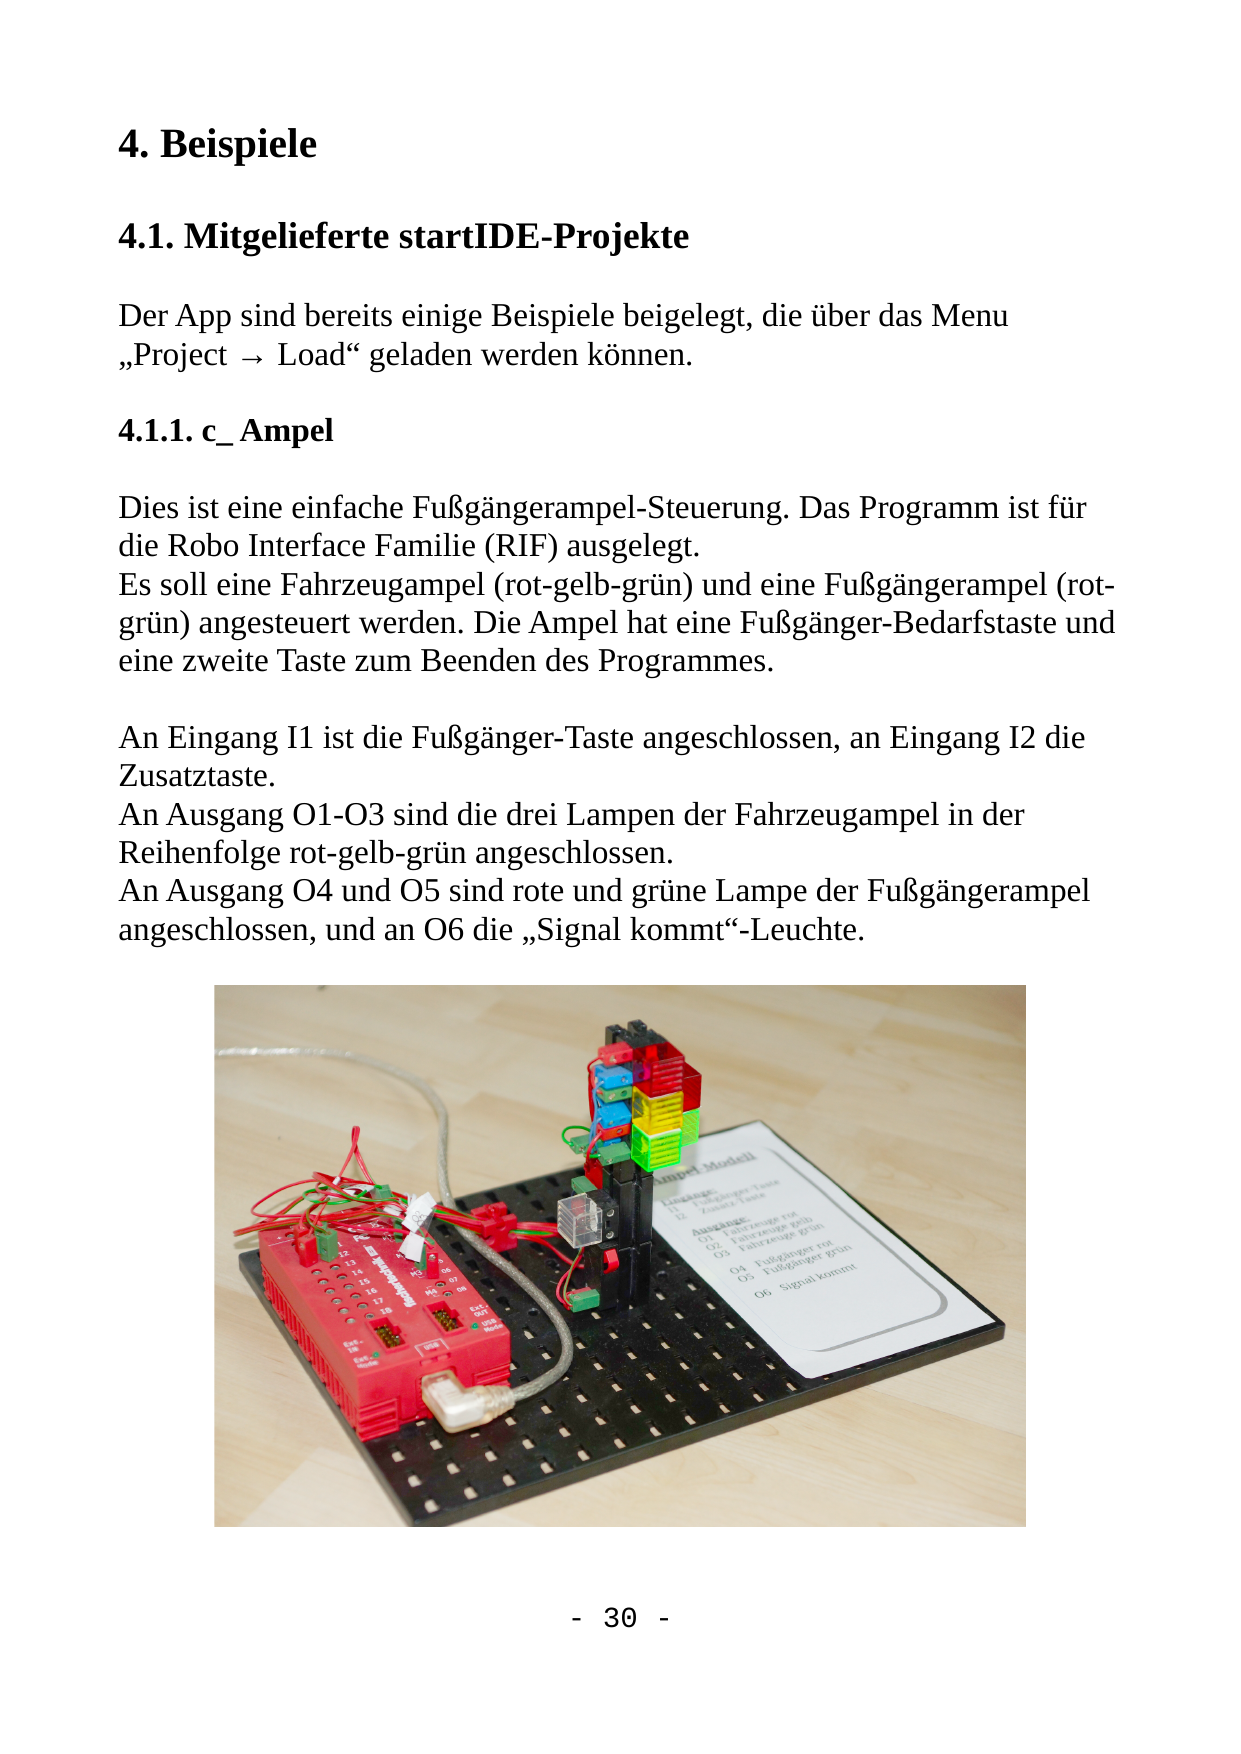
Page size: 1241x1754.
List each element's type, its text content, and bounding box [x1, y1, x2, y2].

text 4. Beispiele [118, 118, 1122, 166]
picture [214, 985, 1026, 1527]
text Der App sind bereits einige Beispiele beigelegt, die über das Menu „Project → Load“ geladen werden können. [118, 295, 1122, 372]
text An Ausgang O4 und O5 sind rote und grüne Lampe der Fußgängerampel angeschlossen, und an O6 die „Signal kommt“-Leuchte. [118, 870, 1122, 947]
text Es soll eine Fahrzeugampel (rot-gelb-grün) und eine Fußgängerampel (rot-grün) angesteuert werden. Die Ampel hat eine Fußgänger-Bedarfstaste und eine zweite Taste zum Beenden des Programmes. [118, 564, 1122, 679]
text 4.1.1. c_ Ampel [118, 410, 1122, 449]
text Dies ist eine einfache Fußgängerampel-Steuerung. Das Programm ist für die Robo Interface Familie (RIF) ausgelegt. [118, 487, 1122, 564]
text 4.1. Mitgelieferte startIDE-Projekte [118, 214, 1122, 257]
text An Ausgang O1-O3 sind die drei Lampen der Fahrzeugampel in der Reihenfolge rot-gelb-grün angeschlossen. [118, 794, 1122, 870]
text An Eingang I1 ist die Fußgänger-Taste angeschlossen, an Eingang I2 die Zusatztaste. [118, 717, 1122, 794]
